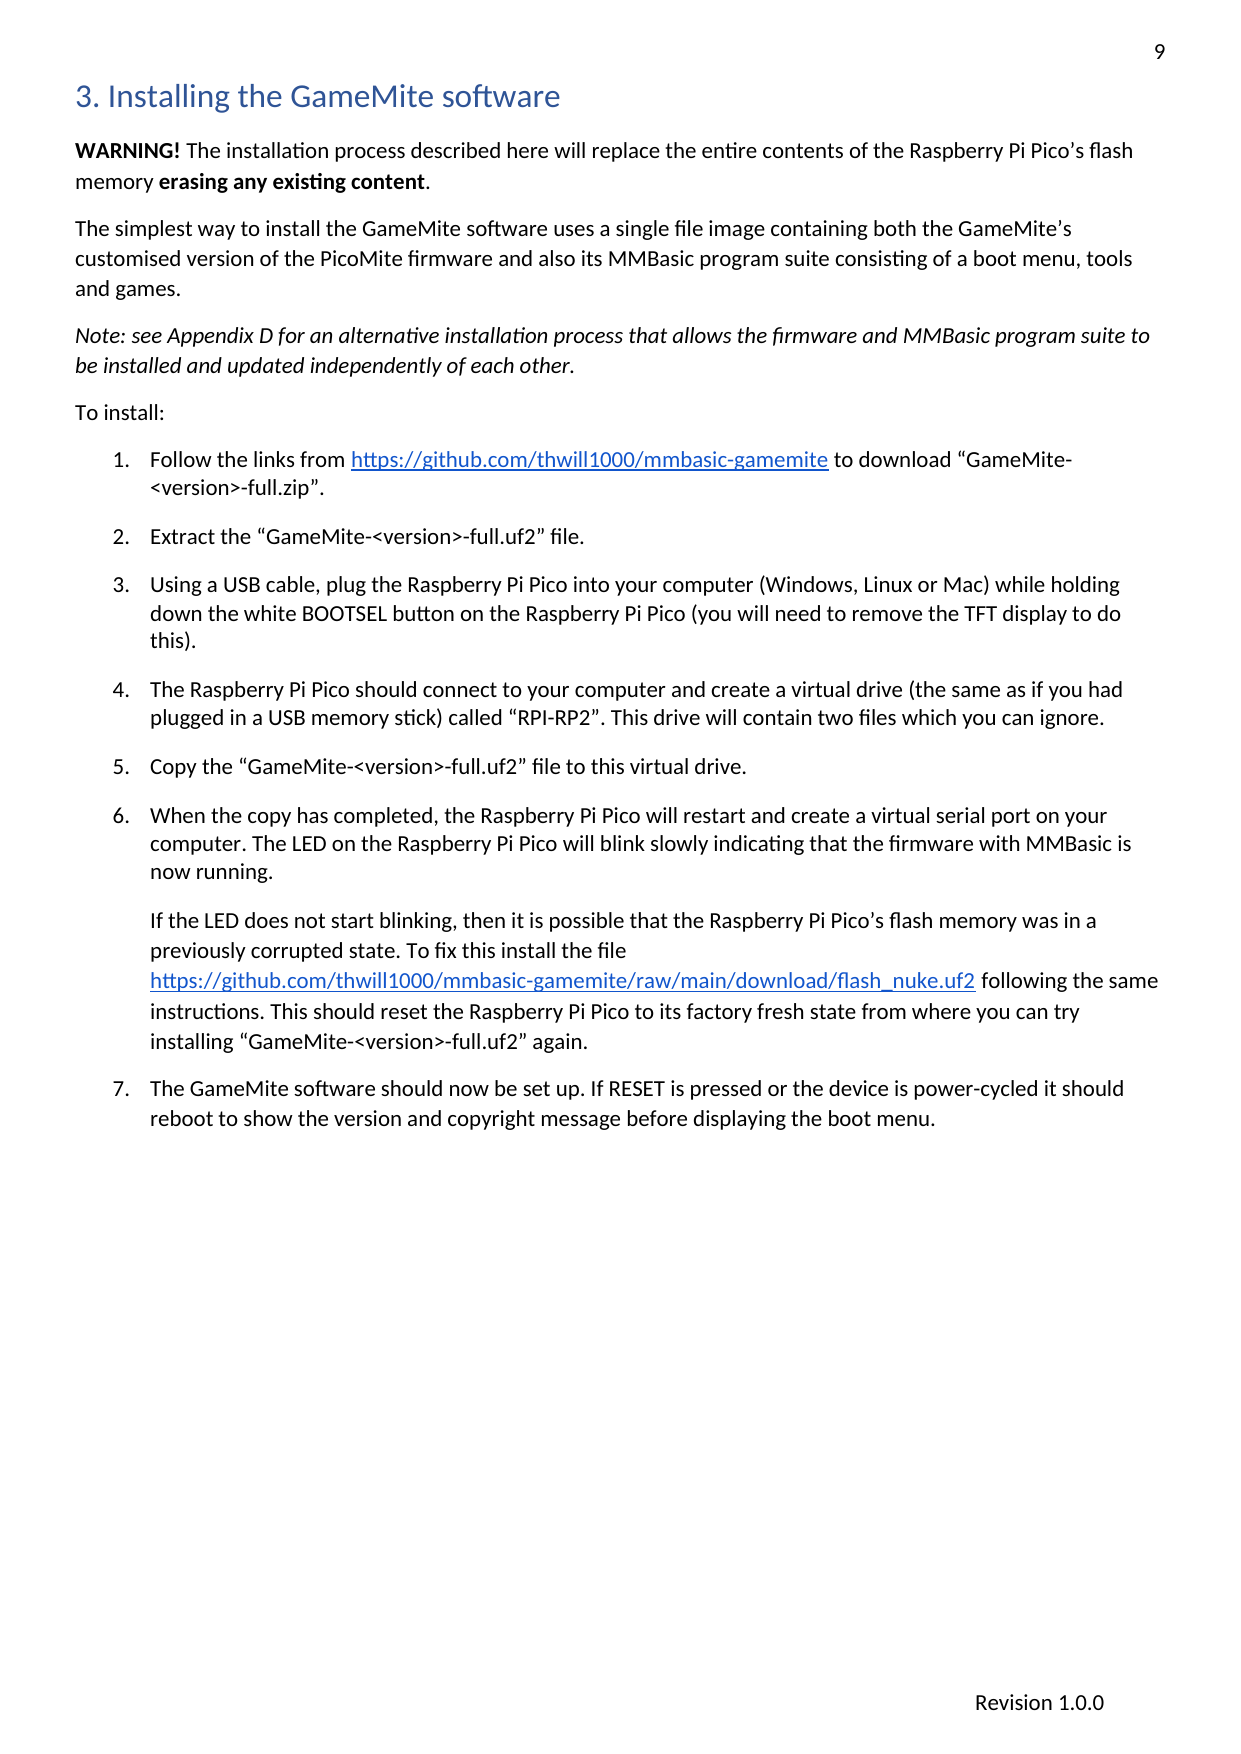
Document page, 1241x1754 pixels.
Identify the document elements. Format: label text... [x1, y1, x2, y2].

list Extract the “GameMite-<version>-full.uf2” file. [112, 522, 1165, 550]
list When the copy has completed, the Raspberry Pi Pico will restart and create a virtual serial port on your computer. The LED on the Raspberry Pi Pico will blink slowly indicating that the firmware with MMBasic is now running. [112, 801, 1165, 885]
list Follow the links from https://github.com/thwill1000/mmbasic-gamemite to download “GameMite-<version>-full.zip”. [112, 445, 1165, 501]
text If the LED does not start blinking, then it is possible that the Raspberry Pi Pico’s flash memory was in a previously corrupted state. To fix this install the file https://github.com/thwill1000/mmbasic-gamemite/raw/main/download/flash_nuke.uf2 following the same instructions. This should reset the Raspberry Pi Pico to its factory fresh state from where you can try installing “GameMite-<version>-full.uf2” again. [150, 906, 1165, 1055]
text WARNING! The installation process described here will replace the entire contents of the Raspberry Pi Pico’s flash memory erasing any existing content. [75, 137, 1165, 195]
list The Raspberry Pi Pico should connect to your computer and create a virtual drive (the same as if you had plugged in a USB memory stick) called “RPI-RP2”. This drive will contain two files which you can ignore. [112, 676, 1165, 732]
list Copy the “GameMite-<version>-full.uf2” file to this virtual drive. [112, 752, 1165, 780]
subtitle 3. Installing the GameMite software [75, 75, 1165, 116]
text Note: see Appendix D for an alternative installation process that allows the firmware and MMBasic program suite to be installed and updated independently of each other. [75, 321, 1165, 379]
list The GameMite software should now be set up. If RESET is pressed or the device is power-cycled it should reboot to show the version and copyright message before displaying the boot menu. [112, 1074, 1165, 1132]
list Using a USB cable, plug the Raspberry Pi Pico into your computer (Windows, Linux or Mac) while holding down the white BOOTSEL button on the Raspberry Pi Pico (you will need to remove the TFT display to do this). [112, 571, 1165, 655]
text The simplest way to install the GameMite software uses a single file image containing both the GameMite’s customised version of the PicoMite firmware and also its MMBasic program suite consisting of a boot menu, tools and games. [75, 214, 1165, 302]
text To install: [75, 398, 1165, 426]
